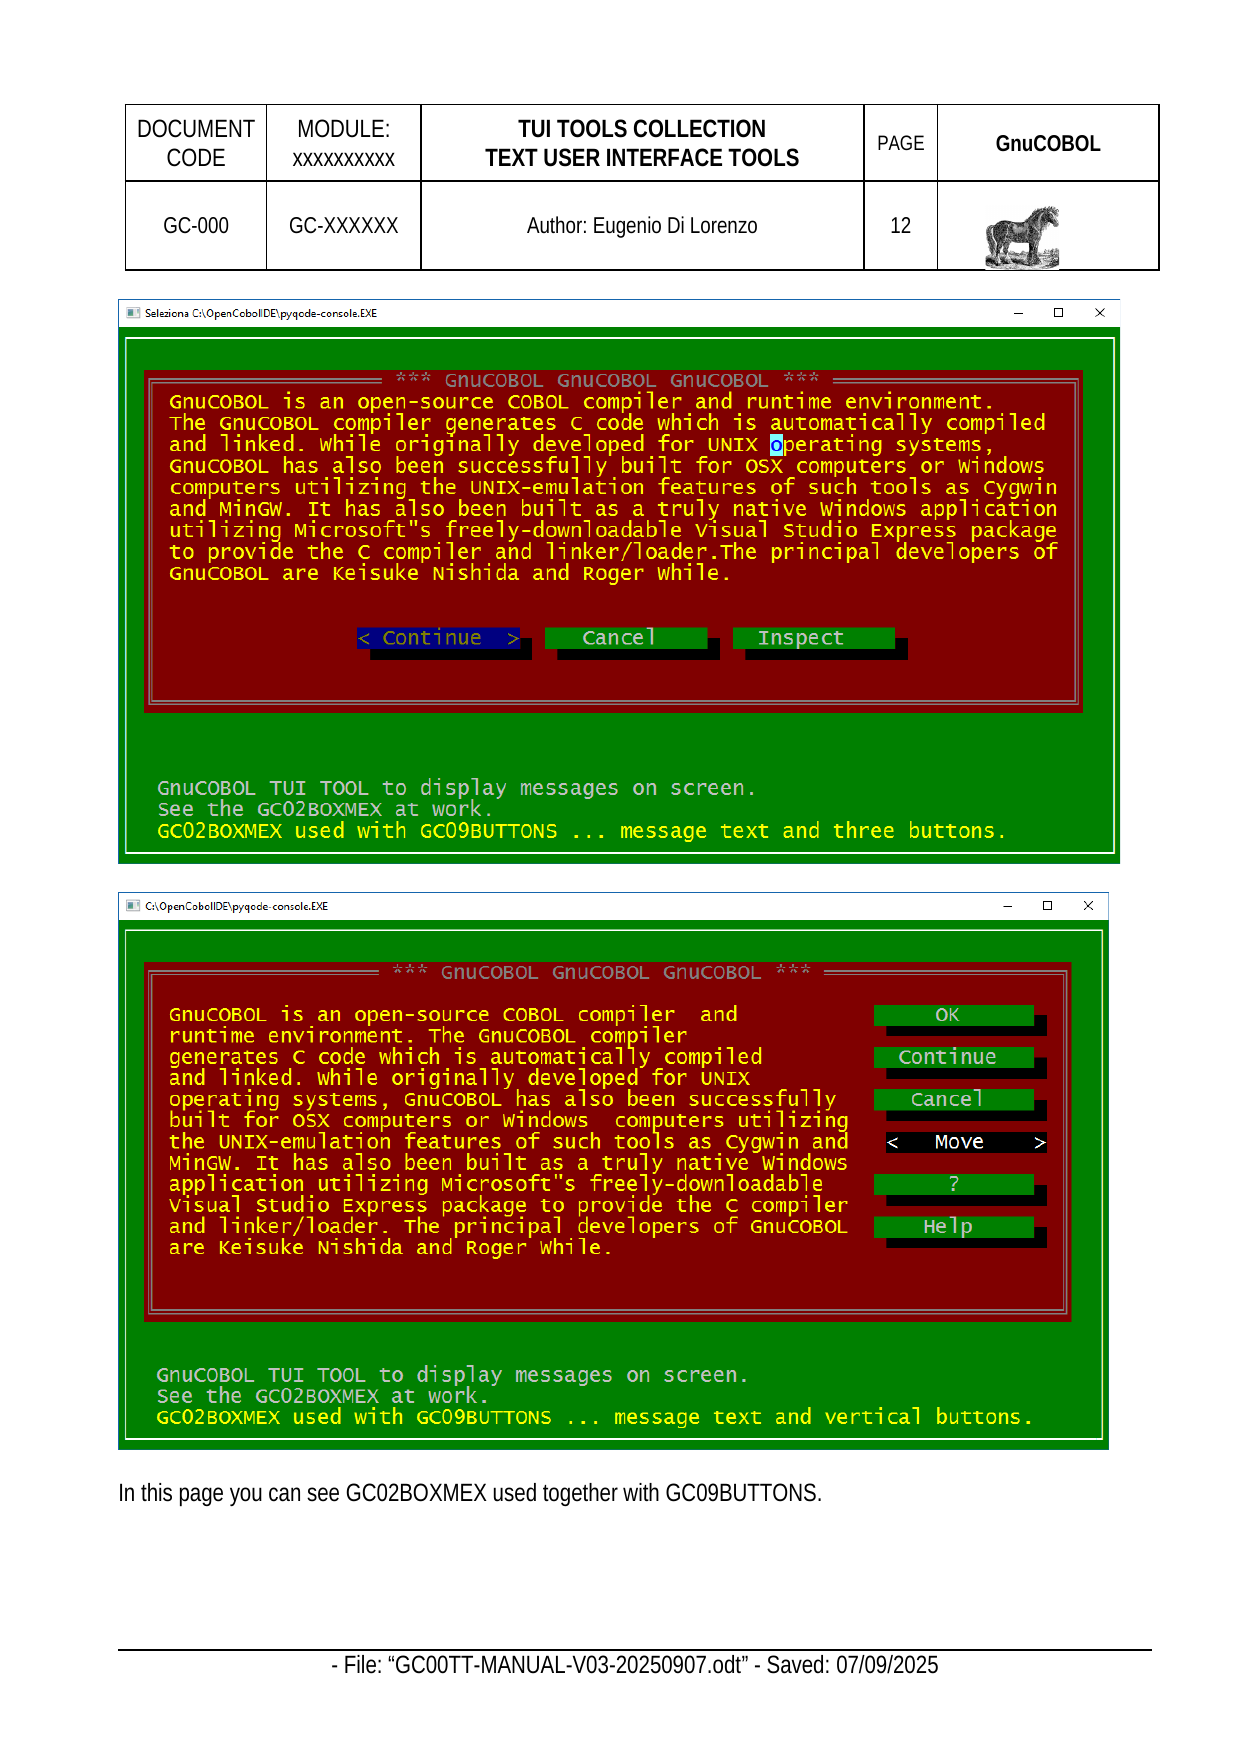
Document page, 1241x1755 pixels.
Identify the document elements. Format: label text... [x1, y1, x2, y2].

text In this page you can see GC02BOXMEX used together with GC09BUTTONS. [118, 1478, 1152, 1507]
